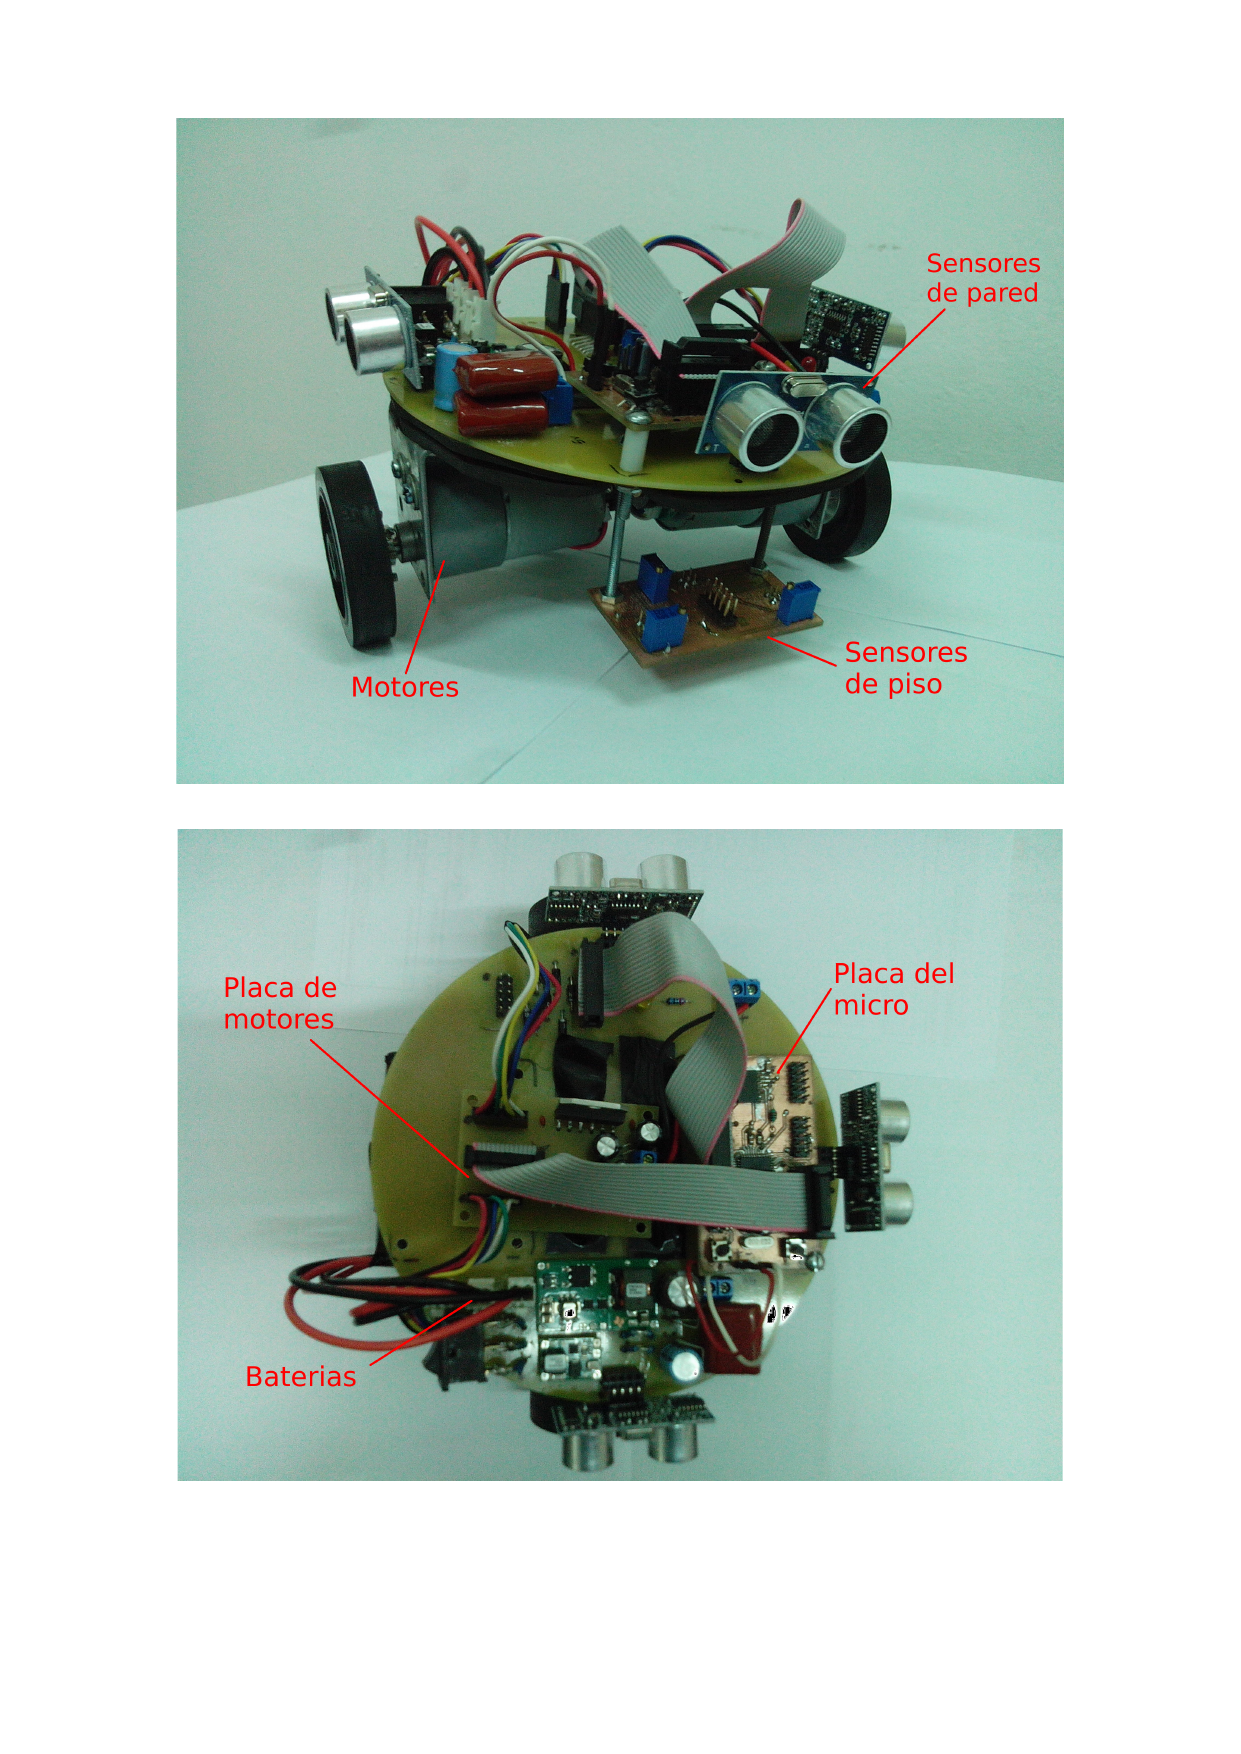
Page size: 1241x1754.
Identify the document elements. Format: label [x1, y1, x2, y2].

picture [177, 829, 1063, 1481]
picture [176, 118, 1064, 784]
